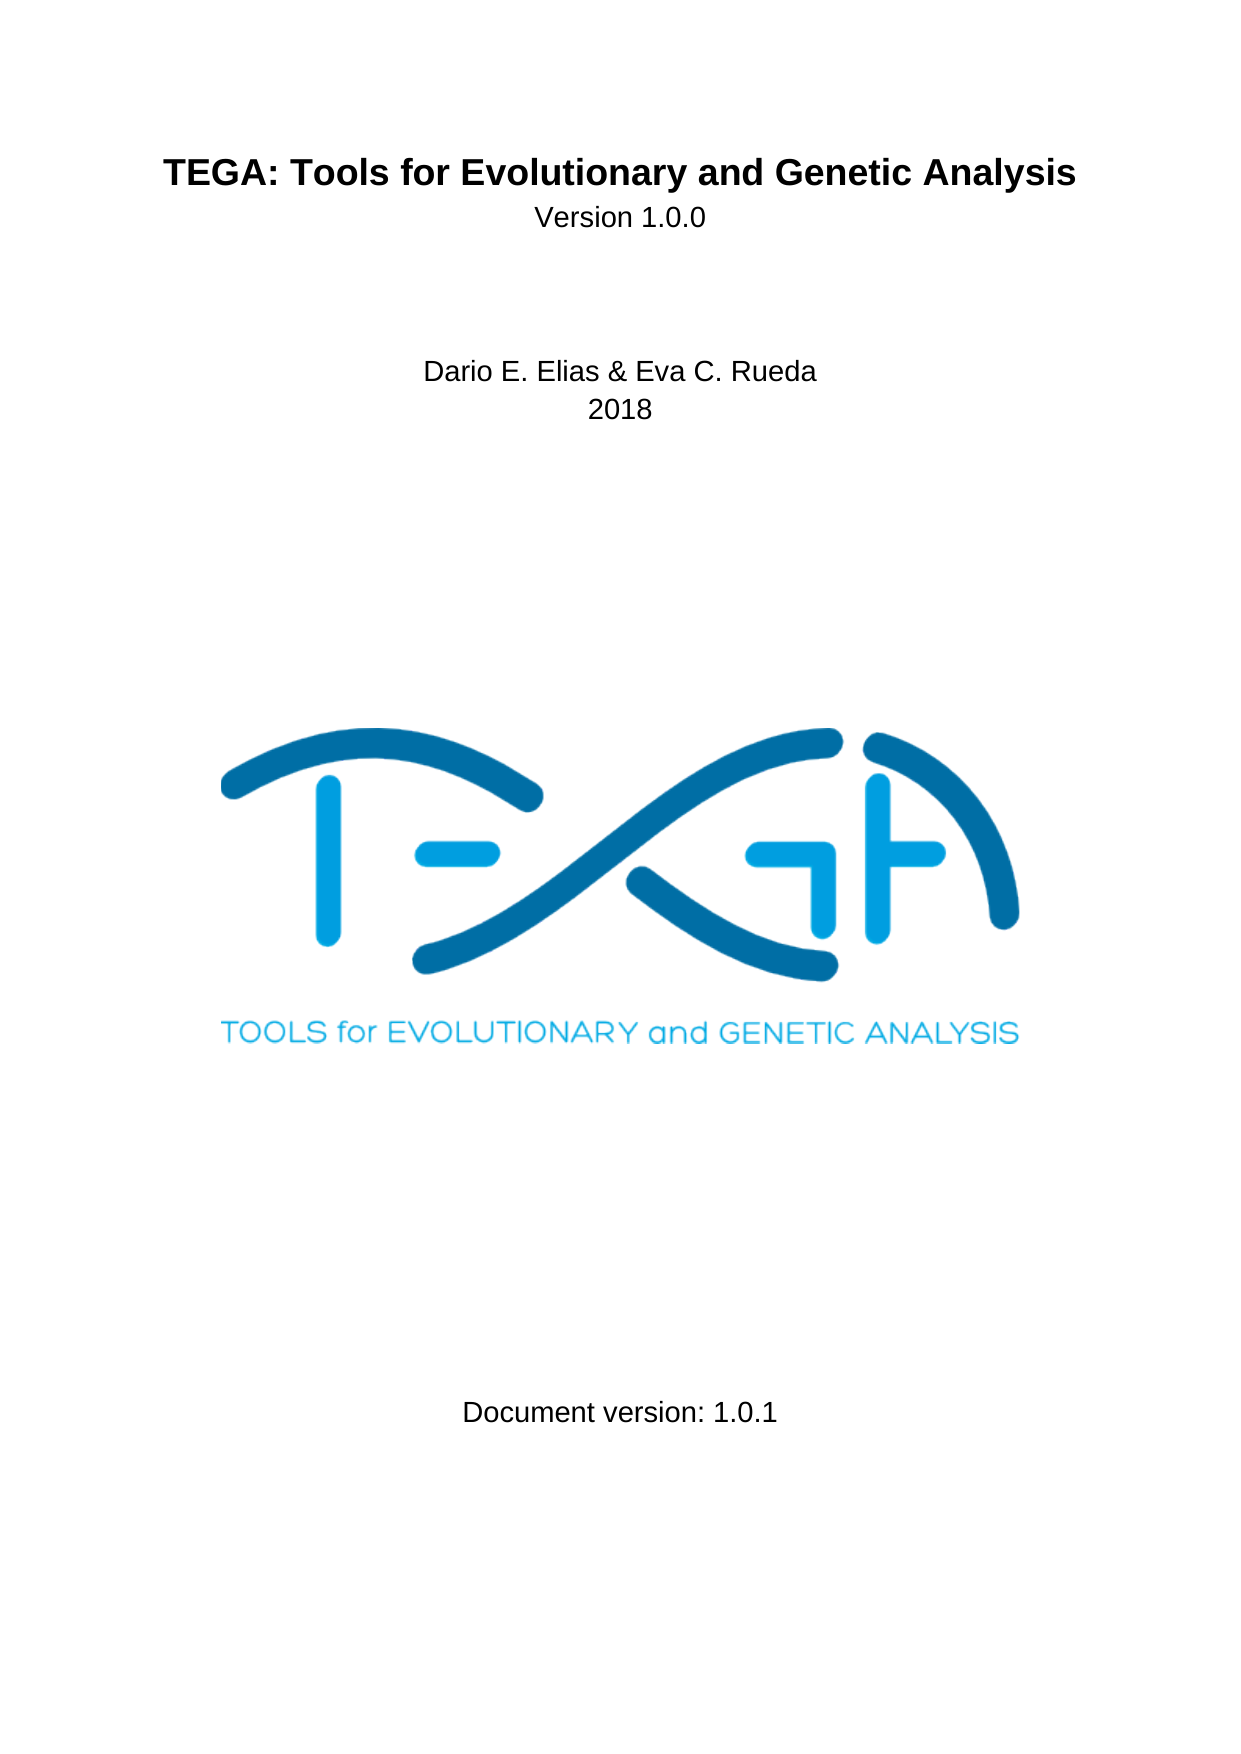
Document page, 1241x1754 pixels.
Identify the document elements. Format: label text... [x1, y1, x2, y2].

text 2018 [150, 392, 1090, 426]
text Dario E. Elias & Eva C. Rueda [150, 354, 1090, 387]
text TEGA: Tools for Evolutionary and Genetic Analysis [150, 150, 1090, 193]
text Version 1.0.0 [150, 199, 1090, 233]
picture [221, 728, 1020, 1044]
text Document version: 1.0.1 [150, 1395, 1090, 1428]
picture [221, 728, 370, 779]
